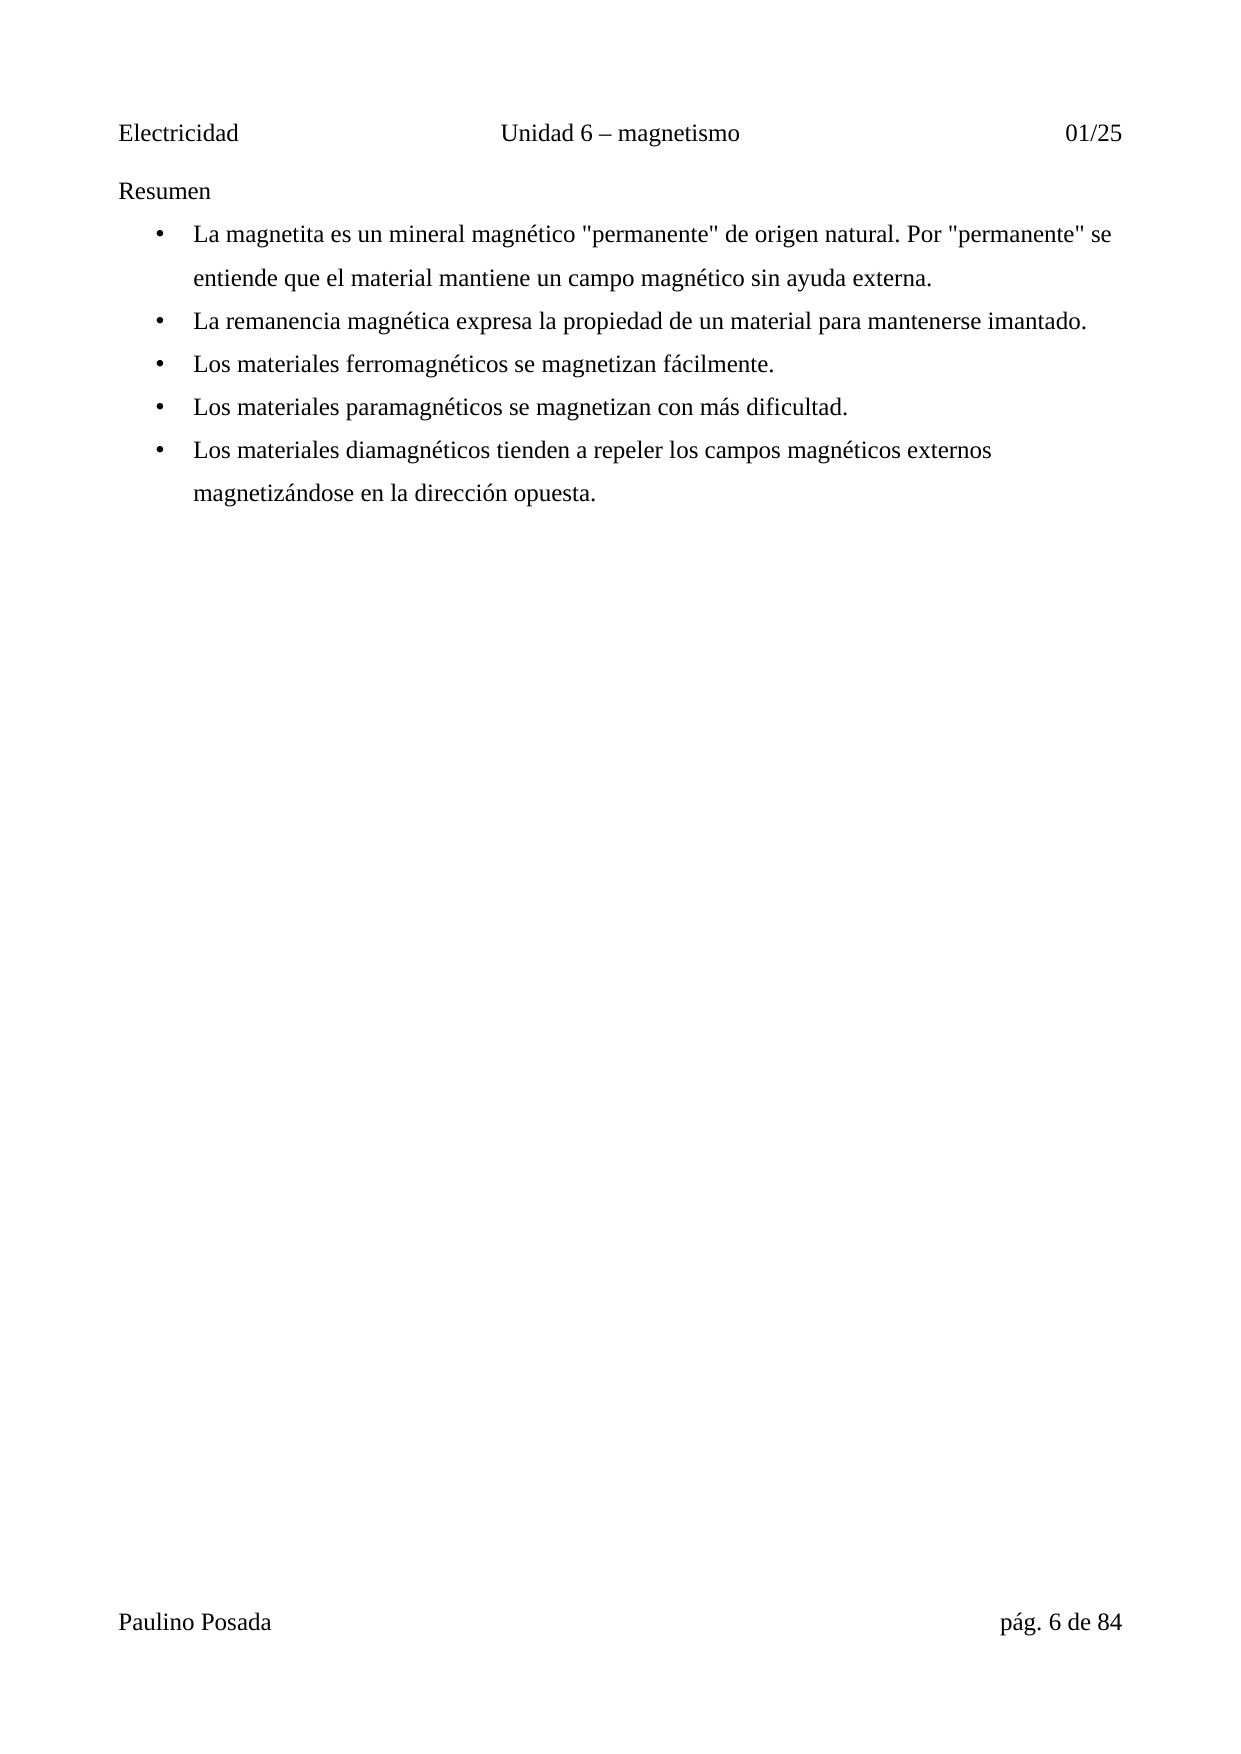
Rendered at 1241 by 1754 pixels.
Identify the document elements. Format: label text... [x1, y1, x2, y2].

list La magnetita es un mineral magnético "permanente" de origen natural. Por "permanente" se entiende que el material mantiene un campo magnético sin ayuda externa. [156, 219, 1122, 291]
text Resumen [118, 176, 1122, 205]
list La remanencia magnética expresa la propiedad de un material para mantenerse imantado. [156, 306, 1122, 334]
list Los materiales ferromagnéticos se magnetizan fácilmente. [156, 349, 1122, 378]
list Los materiales paramagnéticos se magnetizan con más dificultad. [156, 392, 1122, 421]
list Los materiales diamagnéticos tienden a repeler los campos magnéticos externos magnetizándose en la dirección opuesta. [156, 435, 1122, 507]
